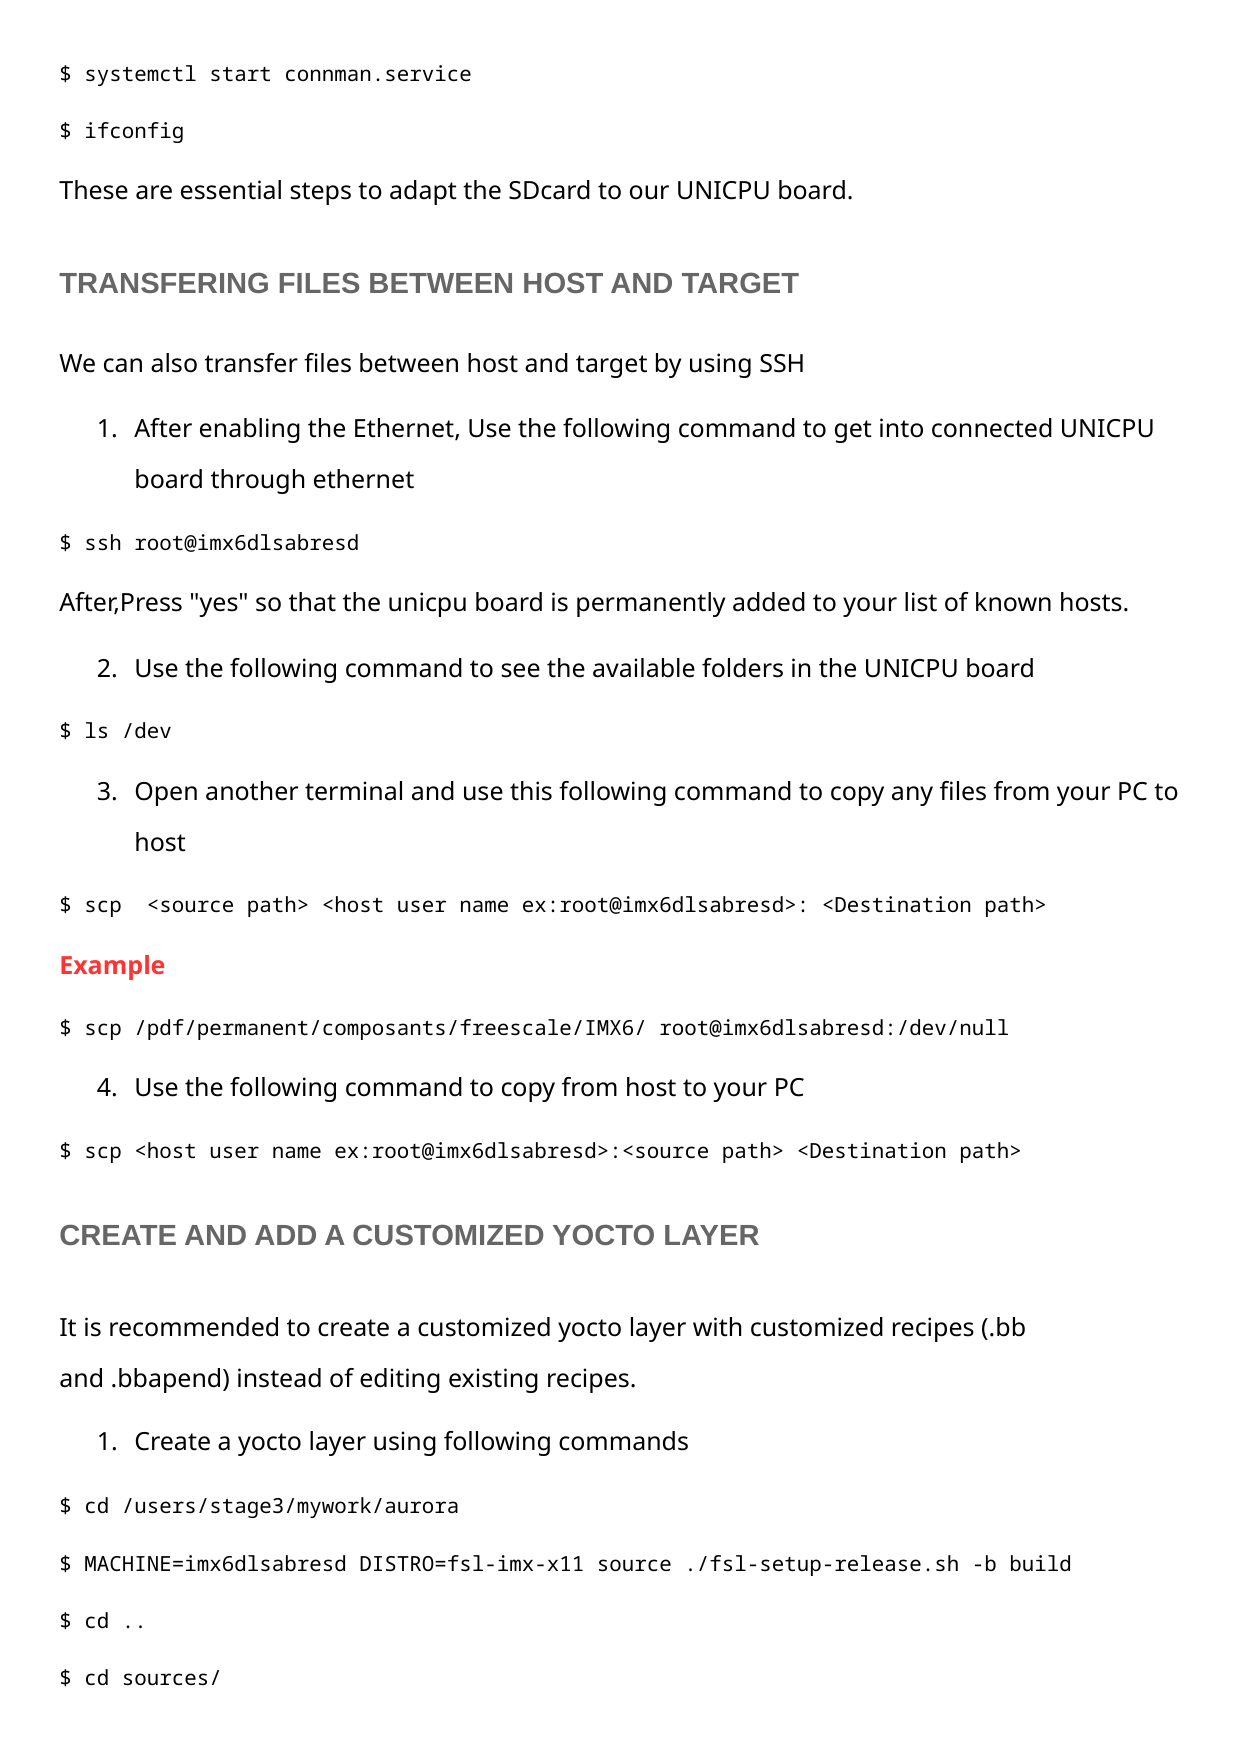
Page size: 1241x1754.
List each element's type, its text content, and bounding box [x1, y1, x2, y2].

list Use the following command to copy from host to your PC [97, 1070, 1181, 1104]
text $ scp /pdf/permanent/composants/freescale/IMX6/ root@imx6dlsabresd:/dev/null [59, 1013, 1181, 1041]
subtitle CREATE AND ADD A CUSTOMIZED YOCTO LAYER [59, 1218, 1181, 1251]
subtitle TRANSFERING FILES BETWEEN HOST AND TARGET [59, 266, 1181, 299]
text $ scp <source path> <host user name ex:root@imx6dlsabresd>: <Destination path> [59, 890, 1181, 918]
text These are essential steps to adapt the SDcard to our UNICPU board. [59, 173, 1181, 207]
text $ ifconfig [59, 116, 1181, 144]
text $ MACHINE=imx6dlsabresd DISTRO=fsl-imx-x11 source ./fsl-setup-release.sh -b build [59, 1549, 1181, 1577]
text $ cd sources/ [59, 1663, 1181, 1691]
text $ ssh root@imx6dlsabresd [59, 528, 1181, 556]
list Use the following command to see the available folders in the UNICPU board [97, 651, 1181, 685]
list After enabling the Ethernet, Use the following command to get into connected UNICPU board through ethernet [97, 411, 1181, 496]
text $ ls /dev [59, 716, 1181, 745]
text $ systemctl start connman.service [59, 59, 1181, 87]
text It is recommended to create a customized yocto layer with customized recipes (.bb and .bbapend) instead of editing existing recipes. [59, 1309, 1181, 1394]
text Example [59, 947, 1181, 981]
text $ cd /users/stage3/mywork/aurora [59, 1491, 1181, 1520]
text $ cd .. [59, 1606, 1181, 1634]
list Open another terminal and use this following command to copy any files from your PC to host [97, 773, 1181, 858]
text We can also transfer files between host and target by using SSH [59, 346, 1181, 379]
list Create a yocto layer using following commands [97, 1423, 1181, 1457]
text After,Press "yes" so that the unicpu board is permanently added to your list of known hosts. [59, 585, 1181, 619]
text $ scp <host user name ex:root@imx6dlsabresd>:<source path> <Destination path> [59, 1136, 1181, 1164]
